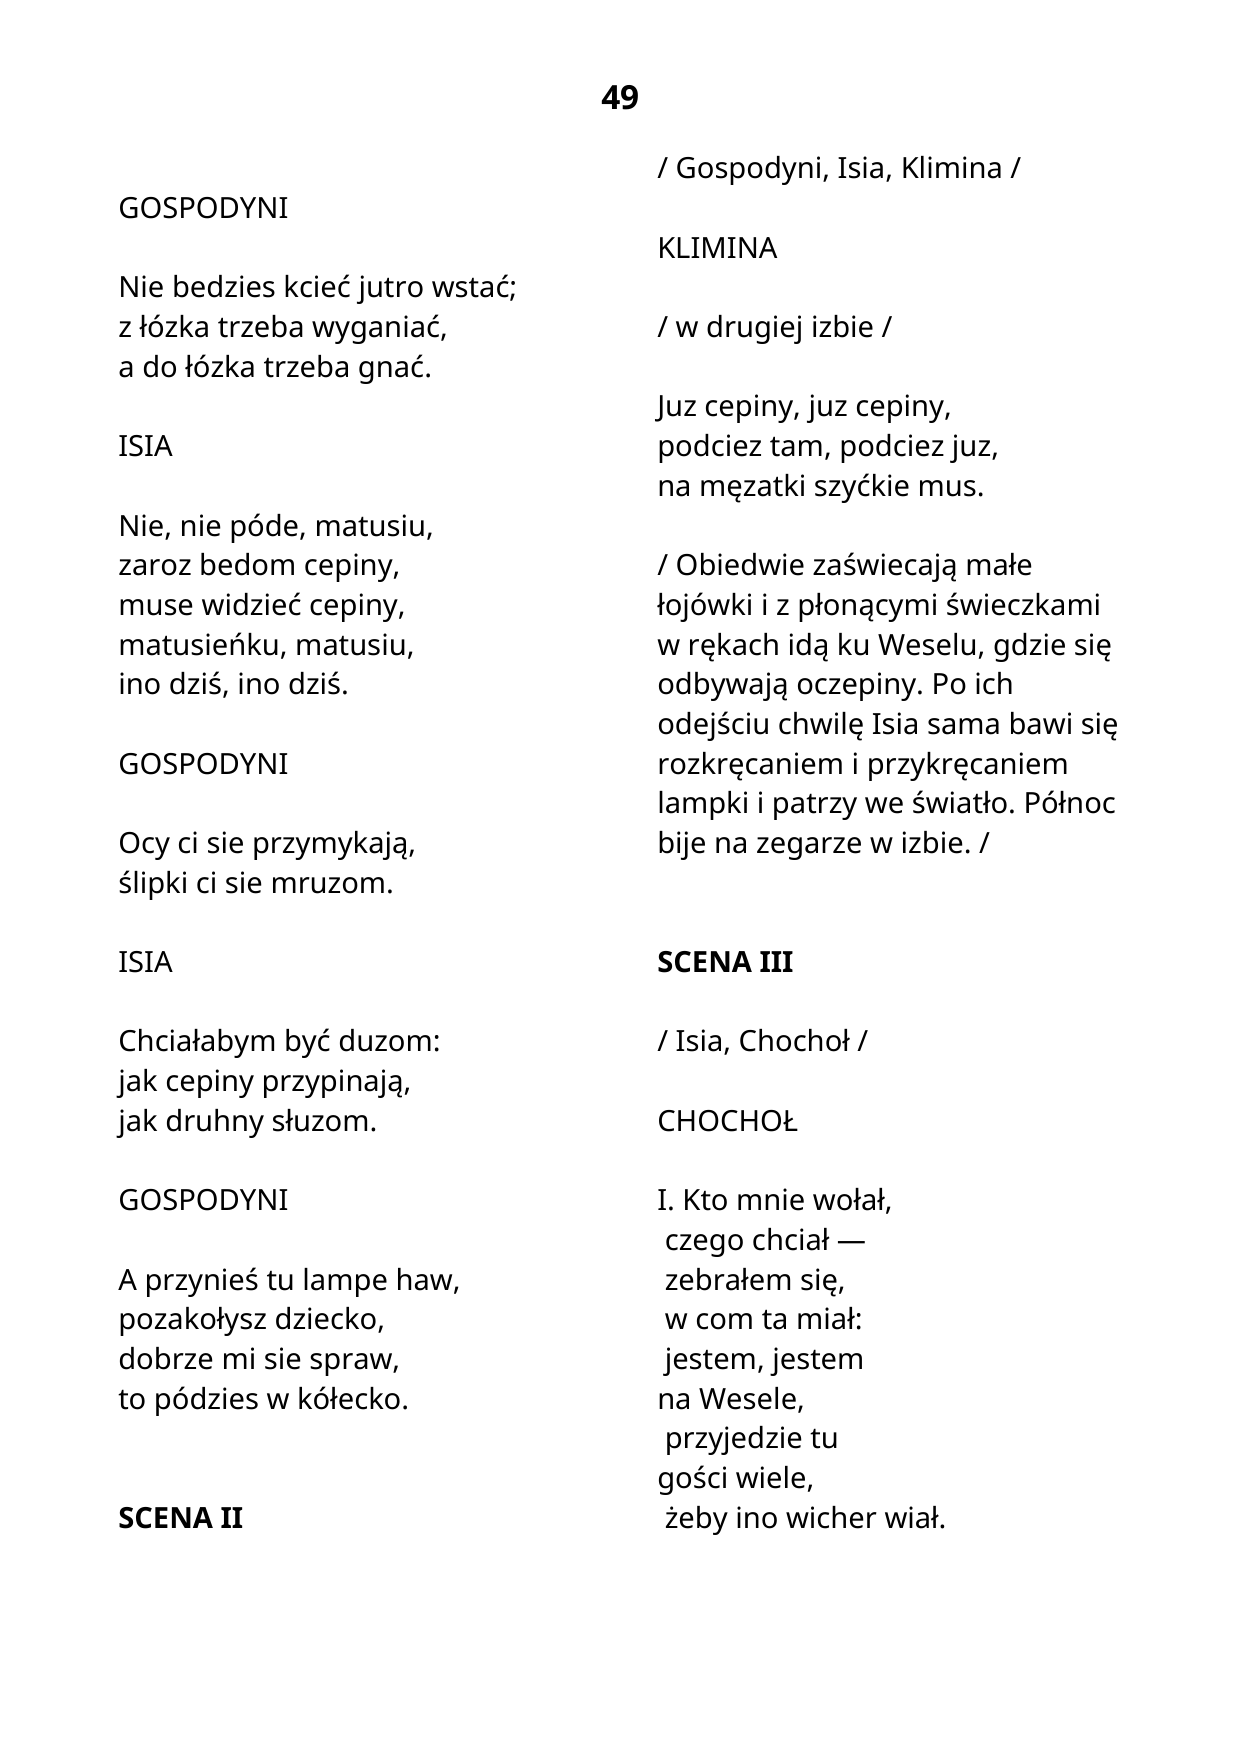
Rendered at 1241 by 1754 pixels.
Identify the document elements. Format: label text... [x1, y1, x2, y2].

text KLIMINA [657, 227, 1122, 267]
text podciez tam, podciez juz, [657, 425, 1122, 465]
text na Wesele, [657, 1378, 1122, 1418]
text CHOCHOŁ [657, 1100, 1122, 1140]
text a do łózka trzeba gnać. [118, 346, 583, 386]
text matusieńku, matusiu, [118, 624, 583, 663]
text jestem, jestem [657, 1338, 1122, 1378]
text / Obiedwie zaświecają małe łojówki i z płonącymi świeczkami w rękach idą ku Weselu, gdzie się odbywają oczepiny. Po ich odejściu chwilę Isia sama bawi się rozkręcaniem i przykręcaniem lampki i patrzy we światło. Północ bije na zegarze w izbie. / [657, 544, 1122, 862]
text dobrze mi sie spraw, [118, 1338, 583, 1378]
text gości wiele, [657, 1457, 1122, 1497]
text czego chciał — [657, 1219, 1122, 1259]
text to pódzies w kółecko. [118, 1378, 583, 1418]
text ISIA [118, 425, 583, 465]
text GOSPODYNI [118, 743, 583, 783]
text przyjedzie tu [657, 1418, 1122, 1457]
text z łózka trzeba wyganiać, [118, 306, 583, 346]
text jak druhny słuzom. [118, 1100, 583, 1140]
text / Gospodyni, Isia, Klimina / [657, 148, 1122, 187]
text Ocy ci sie przymykają, [118, 822, 583, 862]
text A przynieś tu lampe haw, [118, 1259, 583, 1298]
text I. Kto mnie wołał, [657, 1179, 1122, 1219]
text SCENA II [118, 1497, 583, 1537]
text zebrałem się, [657, 1259, 1122, 1298]
text Nie, nie póde, matusiu, [118, 505, 583, 544]
text na męzatki szyćkie mus. [657, 465, 1122, 505]
text w com ta miał: [657, 1298, 1122, 1338]
text żeby ino wicher wiał. [657, 1497, 1122, 1537]
text GOSPODYNI [118, 1179, 583, 1219]
text ślipki ci sie mruzom. [118, 862, 583, 902]
text jak cepiny przypinają, [118, 1060, 583, 1100]
text Nie bedzies kcieć jutro wstać; [118, 267, 583, 306]
text muse widzieć cepiny, [118, 584, 583, 624]
text / w drugiej izbie / [657, 306, 1122, 346]
text ino dziś, ino dziś. [118, 663, 583, 703]
text GOSPODYNI [118, 187, 583, 227]
text SCENA III [657, 941, 1122, 981]
text / Isia, Chochoł / [657, 1021, 1122, 1060]
text Chciałabym być duzom: [118, 1021, 583, 1060]
text zaroz bedom cepiny, [118, 544, 583, 584]
text ISIA [118, 941, 583, 981]
text Juz cepiny, juz cepiny, [657, 386, 1122, 425]
text pozakołysz dziecko, [118, 1298, 583, 1338]
